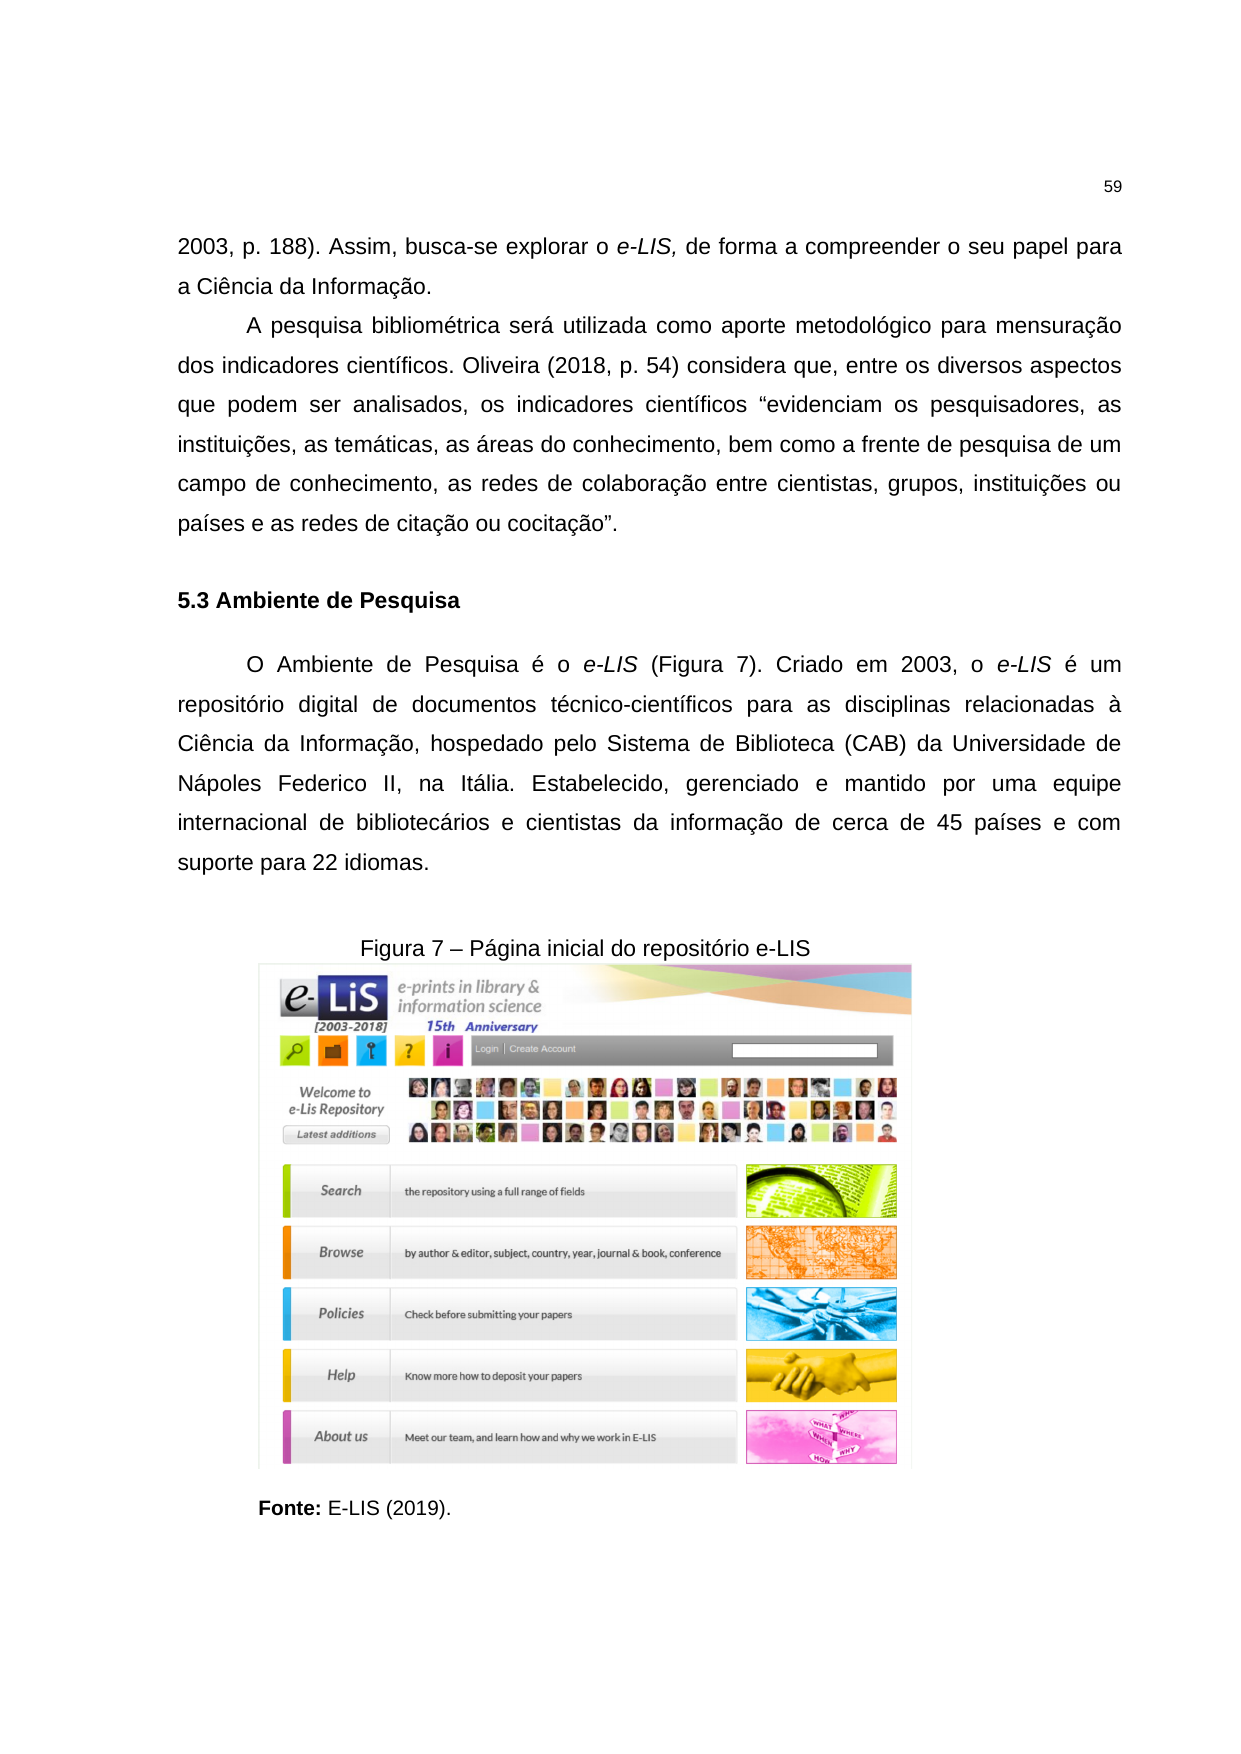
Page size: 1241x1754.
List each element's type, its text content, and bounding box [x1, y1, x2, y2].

text 2003, p. 188). Assim, busca-se explorar o e-LIS, de forma a compreender o seu papel para a Ciência da Informação. [177, 233, 1122, 299]
picture [258, 963, 913, 1469]
subtitle 5.3 Ambiente de Pesquisa [177, 587, 1122, 613]
text O Ambiente de Pesquisa é o e-LIS (Figura 7). Criado em 2003, o e-LIS é um repositório digital de documentos técnico-científicos para as disciplinas relacionadas à Ciência da Informação, hospedado pelo Sistema de Biblioteca (CAB) da Universidade de Nápoles Federico II, na Itália. Estabelecido, gerenciado e mantido por uma equipe internacional de bibliotecários e cientistas da informação de cerca de 45 países e com suporte para 22 idiomas. [177, 651, 1122, 875]
text Fonte: E-LIS (2019). [258, 1496, 912, 1520]
text Figura 7 – Página inicial do repositório e-LIS [258, 935, 912, 963]
text A pesquisa bibliométrica será utilizada como aporte metodológico para mensuração dos indicadores científicos. Oliveira (2018, p. 54) considera que, entre os diversos aspectos que podem ser analisados, os indicadores científicos “evidenciam os pesquisadores, as instituições, as temáticas, as áreas do conhecimento, bem como a frente de pesquisa de um campo de conhecimento, as redes de colaboração entre cientistas, grupos, instituições ou países e as redes de citação ou cocitação”. [177, 312, 1122, 536]
